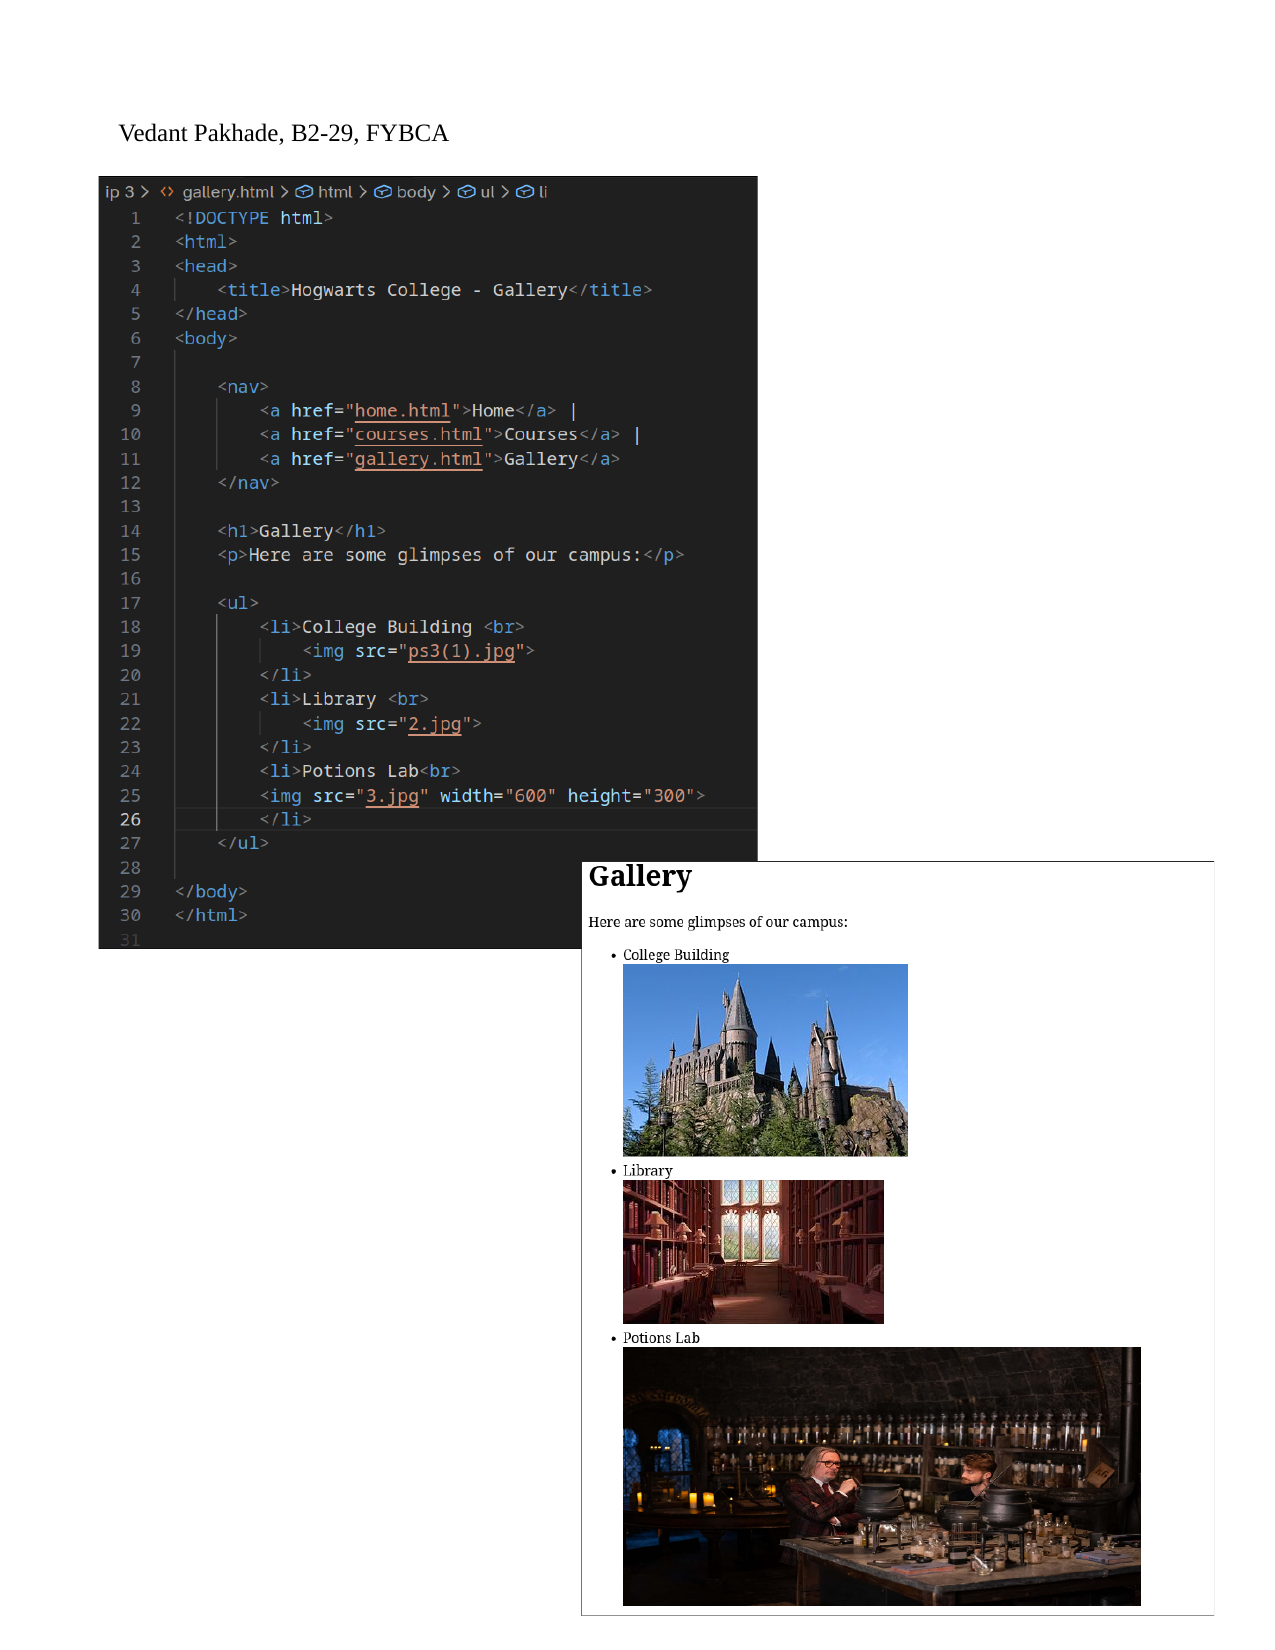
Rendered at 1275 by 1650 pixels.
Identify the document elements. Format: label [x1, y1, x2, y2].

picture [98, 176, 1215, 1616]
